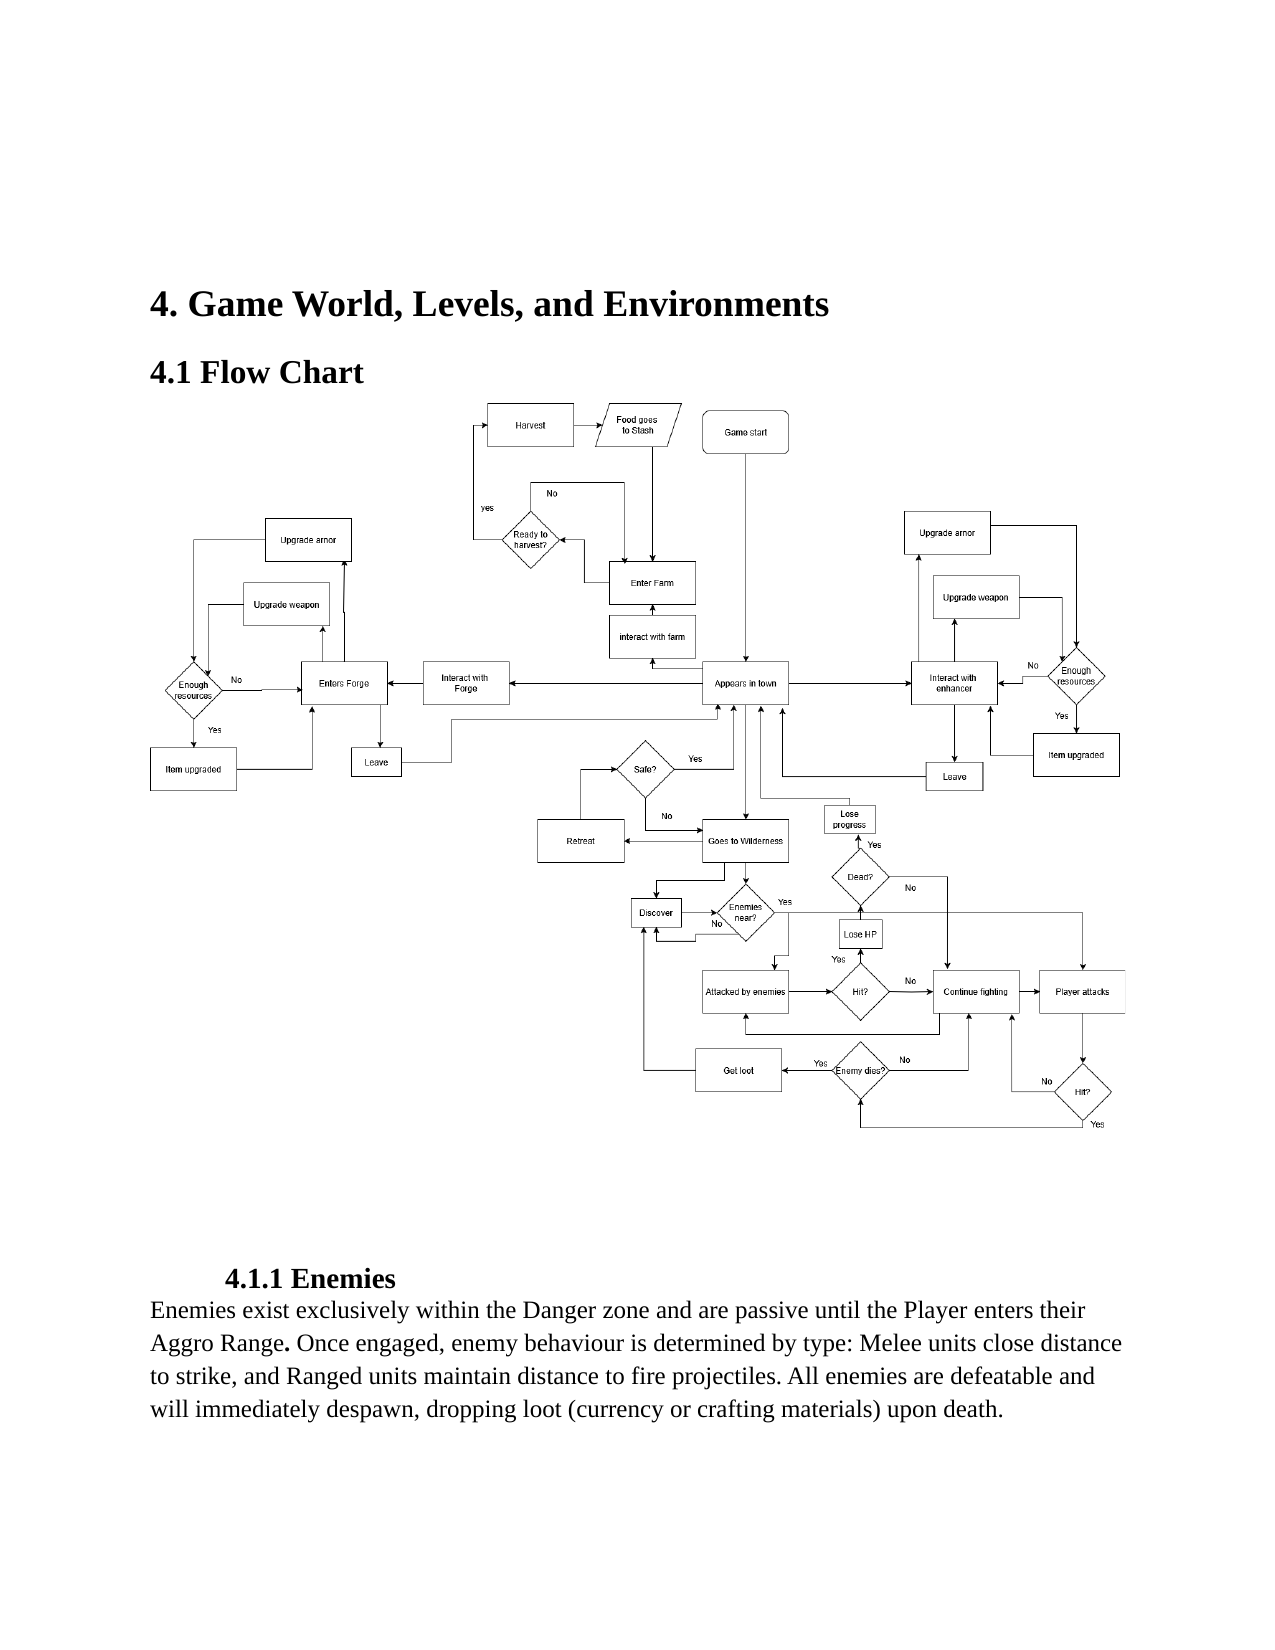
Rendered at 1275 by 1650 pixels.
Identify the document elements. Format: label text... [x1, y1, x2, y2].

subtitle 4.1 Flow Chart [150, 352, 1125, 391]
text Enemies exist exclusively within the Danger zone and are passive until the Player enters their Aggro Range. Once engaged, enemy behaviour is determined by type: Melee units close distance to strike, and Ranged units maintain distance to fire projectiles. All enemies are defeatable and will immediately despawn, dropping loot (currency or crafting materials) upon death. [150, 1295, 1125, 1423]
subtitle 4. Game World, Levels, and Environments [150, 282, 1125, 325]
picture [150, 403, 1125, 1135]
subtitle 4.1.1 Enemies [150, 1261, 1125, 1295]
